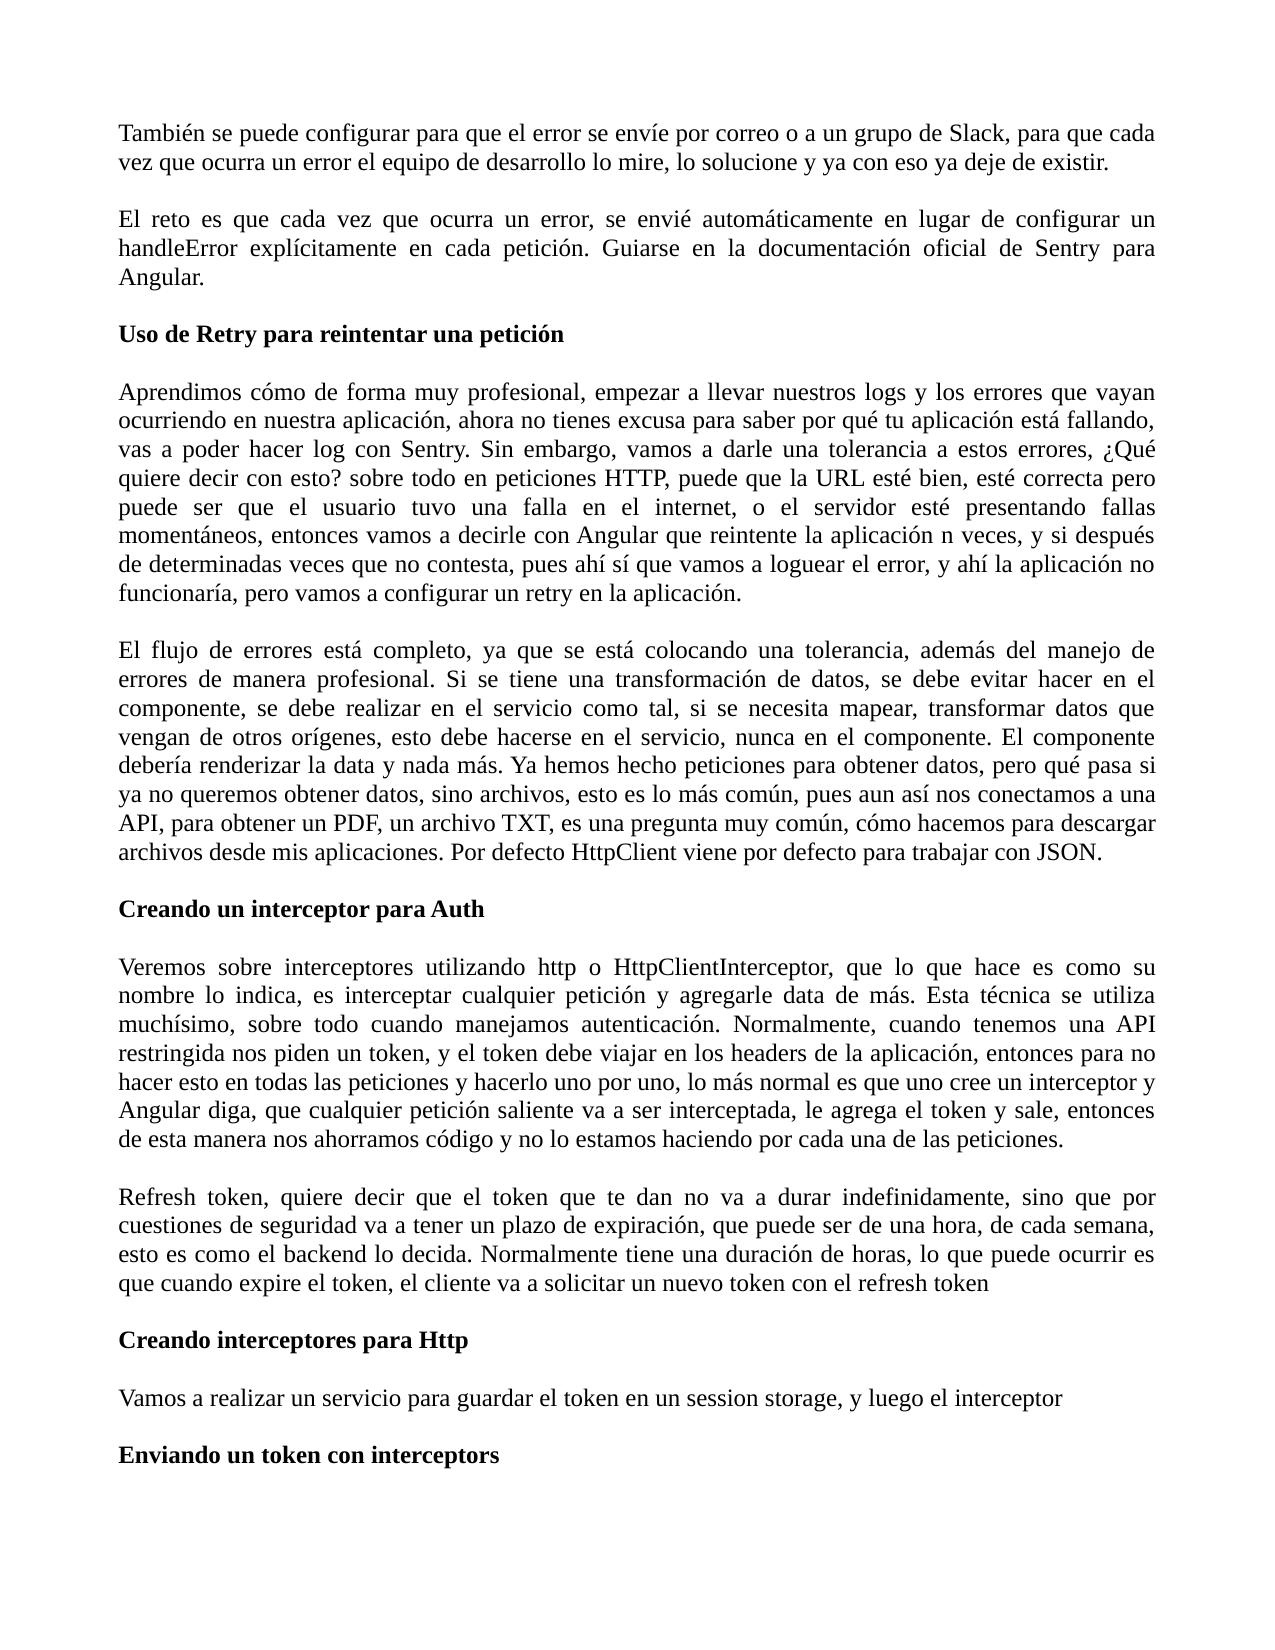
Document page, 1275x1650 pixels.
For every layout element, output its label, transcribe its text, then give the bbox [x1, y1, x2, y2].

text Vamos a realizar un servicio para guardar el token en un session storage, y luego el interceptor [118, 1383, 1157, 1412]
text Refresh token, quiere decir que el token que te dan no va a durar indefinidamente, sino que por cuestiones de seguridad va a tener un plazo de expiración, que puede ser de una hora, de cada semana, esto es como el backend lo decida. Normalmente tiene una duración de horas, lo que puede ocurrir es que cuando expire el token, el cliente va a solicitar un nuevo token con el refresh token [118, 1182, 1157, 1297]
text Aprendimos cómo de forma muy profesional, empezar a llevar nuestros logs y los errores que vayan ocurriendo en nuestra aplicación, ahora no tienes excusa para saber por qué tu aplicación está fallando, vas a poder hacer log con Sentry. Sin embargo, vamos a darle una tolerancia a estos errores, ¿Qué quiere decir con esto? sobre todo en peticiones HTTP, puede que la URL esté bien, esté correcta pero puede ser que el usuario tuvo una falla en el internet, o el servidor esté presentando fallas momentáneos, entonces vamos a decirle con Angular que reintente la aplicación n veces, y si después de determinadas veces que no contesta, pues ahí sí que vamos a loguear el error, y ahí la aplicación no funcionaría, pero vamos a configurar un retry en la aplicación. [118, 377, 1157, 607]
text Enviando un token con interceptors [118, 1441, 1157, 1469]
text El flujo de errores está completo, ya que se está colocando una tolerancia, además del manejo de errores de manera profesional. Si se tiene una transformación de datos, se debe evitar hacer en el componente, se debe realizar en el servicio como tal, si se necesita mapear, transformar datos que vengan de otros orígenes, esto debe hacerse en el servicio, nunca en el componente. El componente debería renderizar la data y nada más. Ya hemos hecho peticiones para obtener datos, pero qué pasa si ya no queremos obtener datos, sino archivos, esto es lo más común, pues aun así nos conectamos a una API, para obtener un PDF, un archivo TXT, es una pregunta muy común, cómo hacemos para descargar archivos desde mis aplicaciones. Por defecto HttpClient viene por defecto para trabajar con JSON. [118, 636, 1157, 866]
text Uso de Retry para reintentar una petición [118, 319, 1157, 348]
text También se puede configurar para que el error se envíe por correo o a un grupo de Slack, para que cada vez que ocurra un error el equipo de desarrollo lo mire, lo solucione y ya con eso ya deje de existir. [118, 118, 1157, 176]
text Veremos sobre interceptores utilizando http o HttpClientInterceptor, que lo que hace es como su nombre lo indica, es interceptar cualquier petición y agregarle data de más. Esta técnica se utiliza muchísimo, sobre todo cuando manejamos autenticación. Normalmente, cuando tenemos una API restringida nos piden un token, y el token debe viajar en los headers de la aplicación, entonces para no hacer esto en todas las peticiones y hacerlo uno por uno, lo más normal es que uno cree un interceptor y Angular diga, que cualquier petición saliente va a ser interceptada, le agrega el token y sale, entonces de esta manera nos ahorramos código y no lo estamos haciendo por cada una de las peticiones. [118, 952, 1157, 1153]
text Creando interceptores para Http [118, 1326, 1157, 1354]
text El reto es que cada vez que ocurra un error, se envié automáticamente en lugar de configurar un handleError explícitamente en cada petición. Guiarse en la documentación oficial de Sentry para Angular. [118, 204, 1157, 291]
text Creando un interceptor para Auth [118, 894, 1157, 923]
